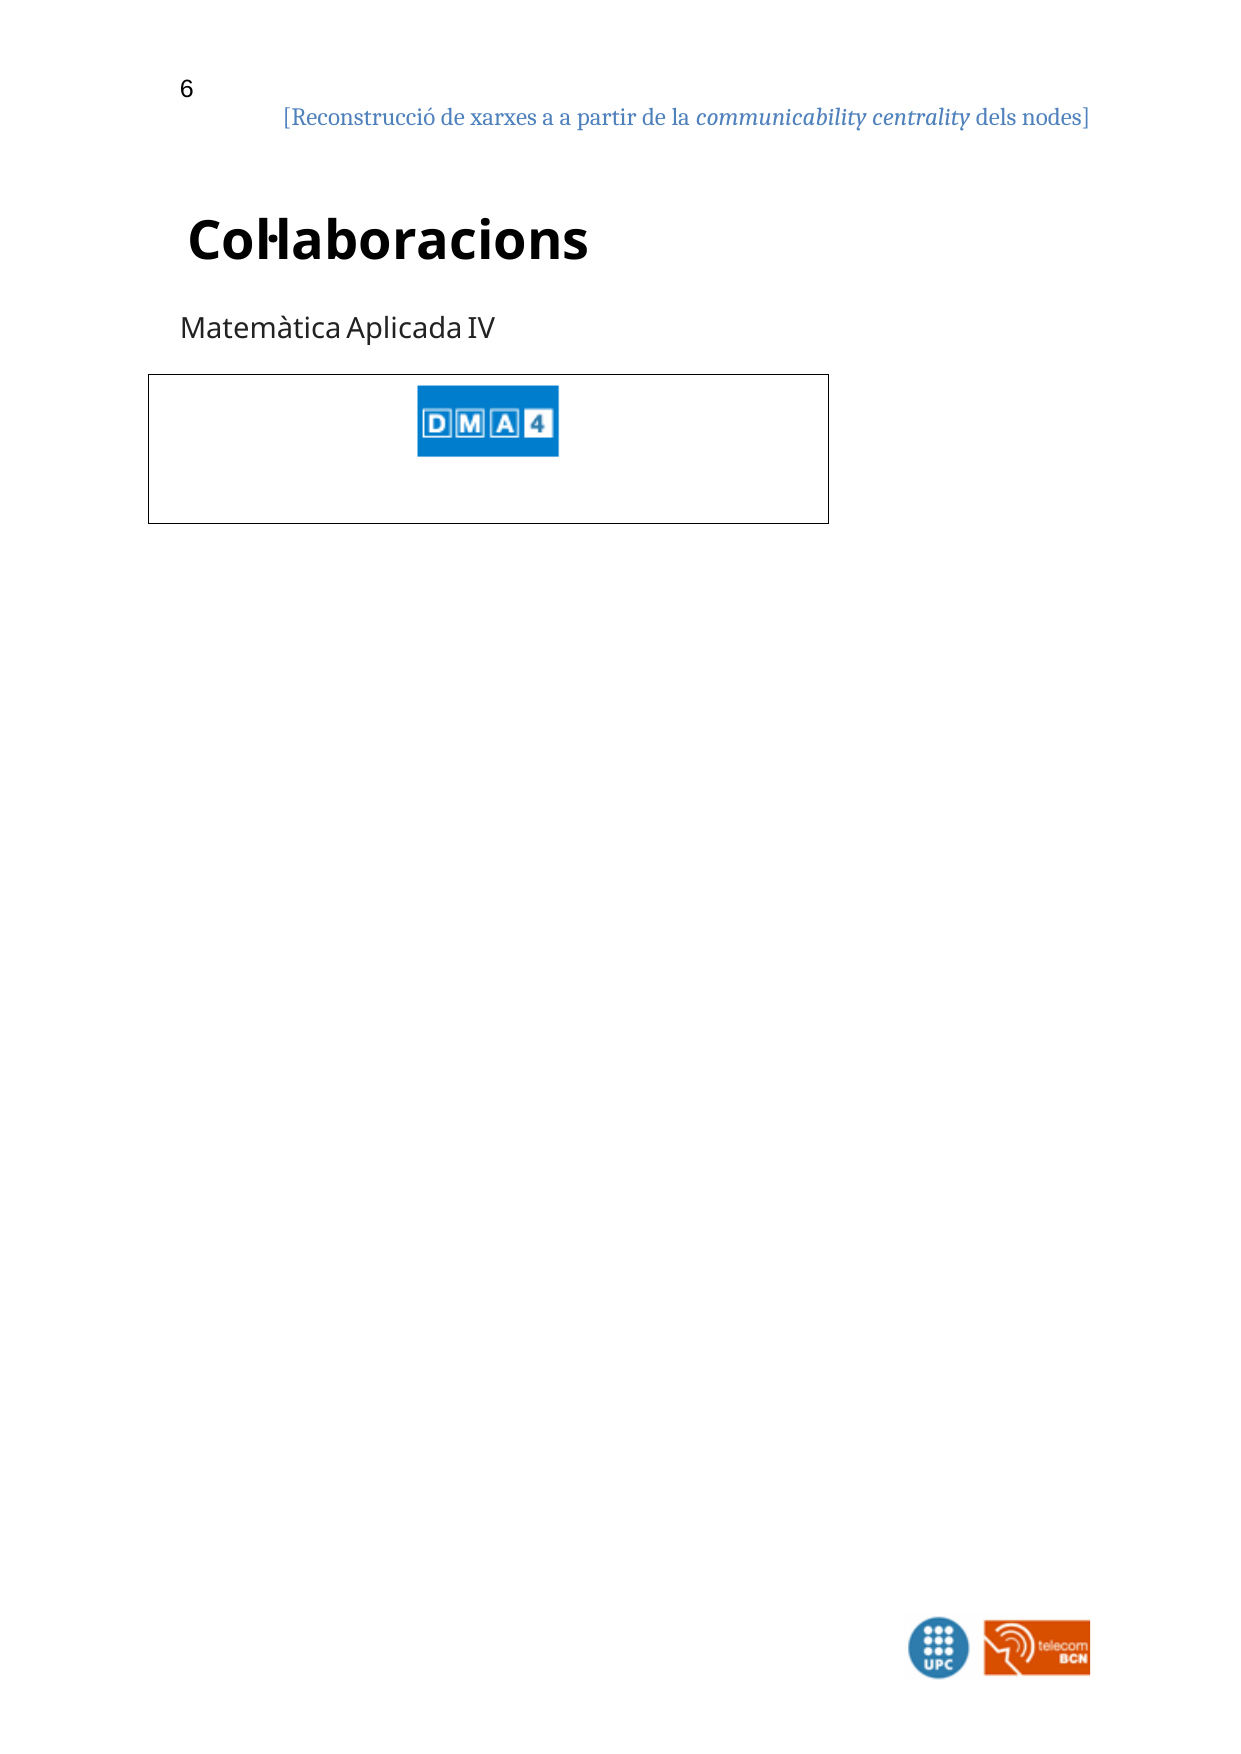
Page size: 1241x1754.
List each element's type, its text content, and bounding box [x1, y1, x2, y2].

subtitle Col·laboracions [187, 202, 1090, 275]
table_header [149, 380, 828, 523]
text Matemàtica Aplicada IV [150, 307, 1090, 347]
picture [411, 379, 565, 464]
picture [904, 1614, 1091, 1681]
table_header [149, 375, 828, 379]
